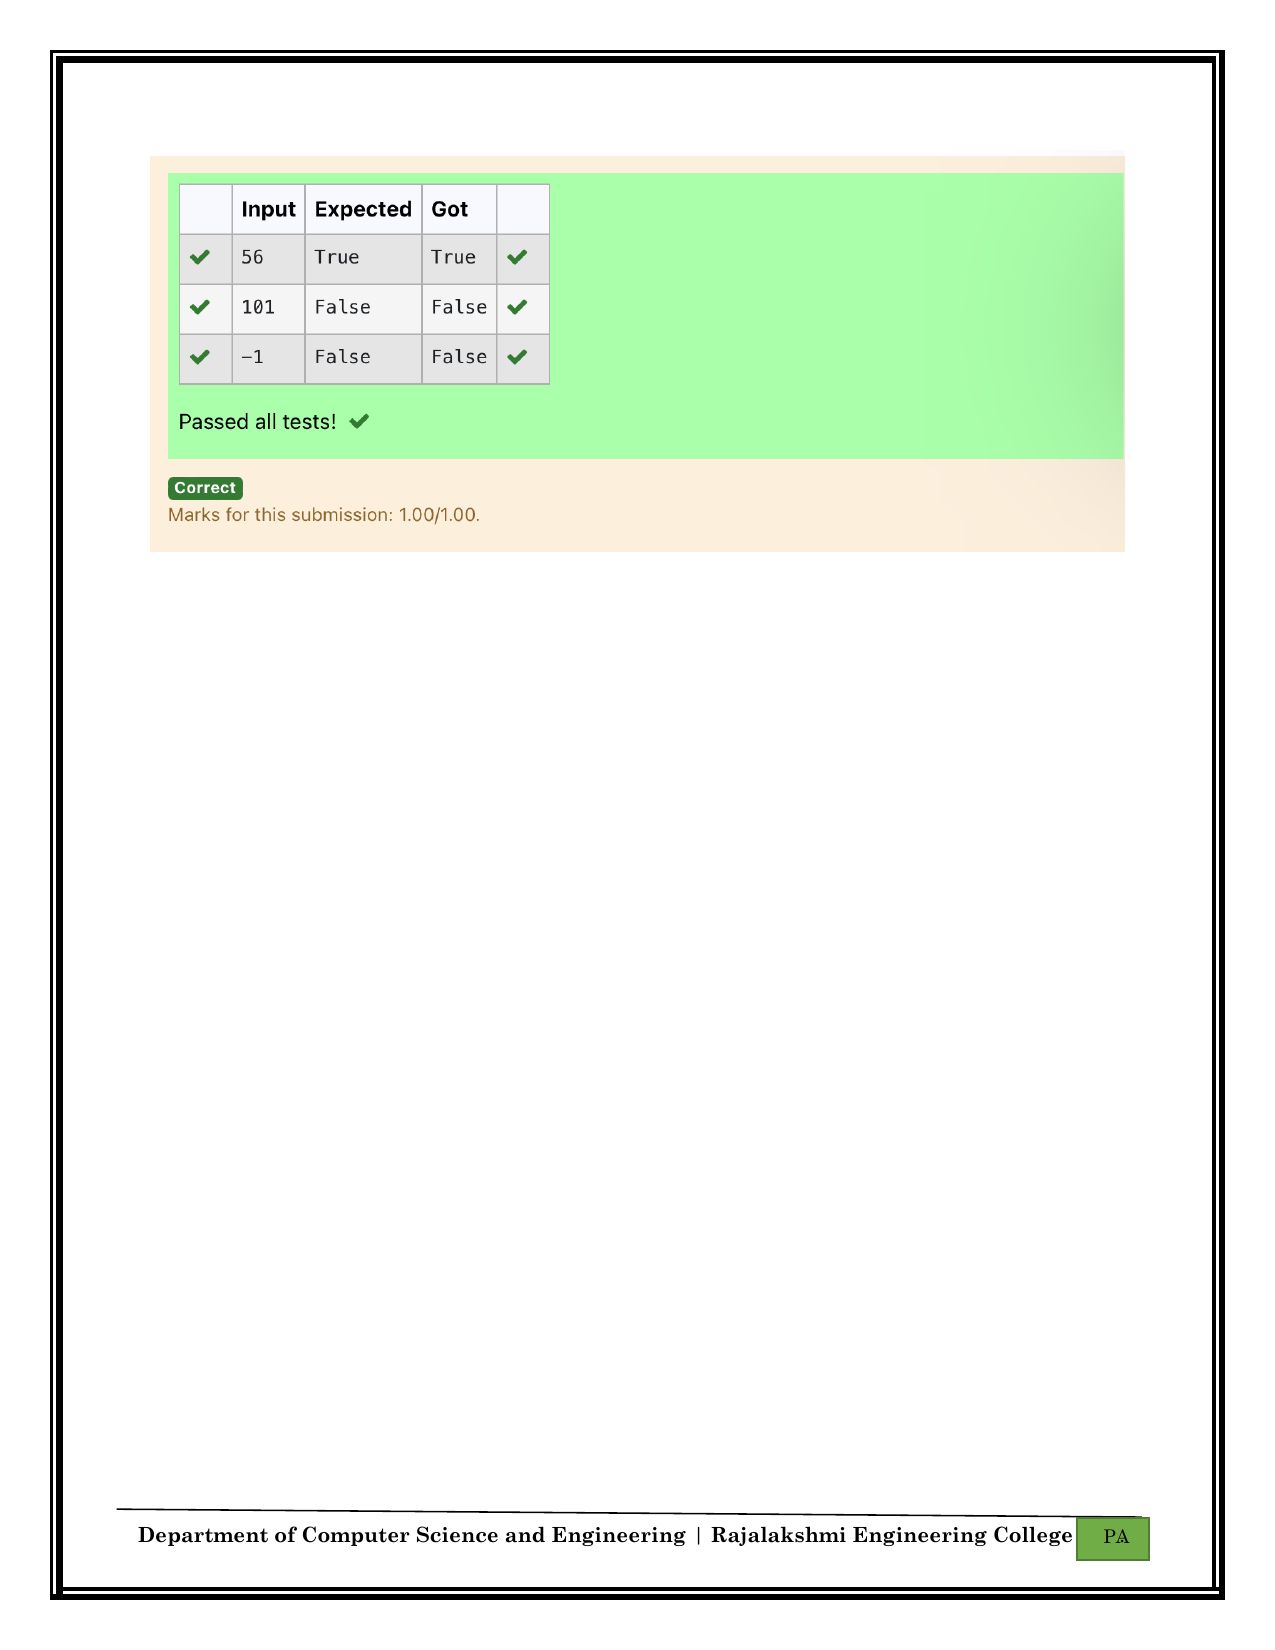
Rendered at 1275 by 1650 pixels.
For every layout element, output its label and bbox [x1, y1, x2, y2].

picture [150, 150, 1125, 552]
